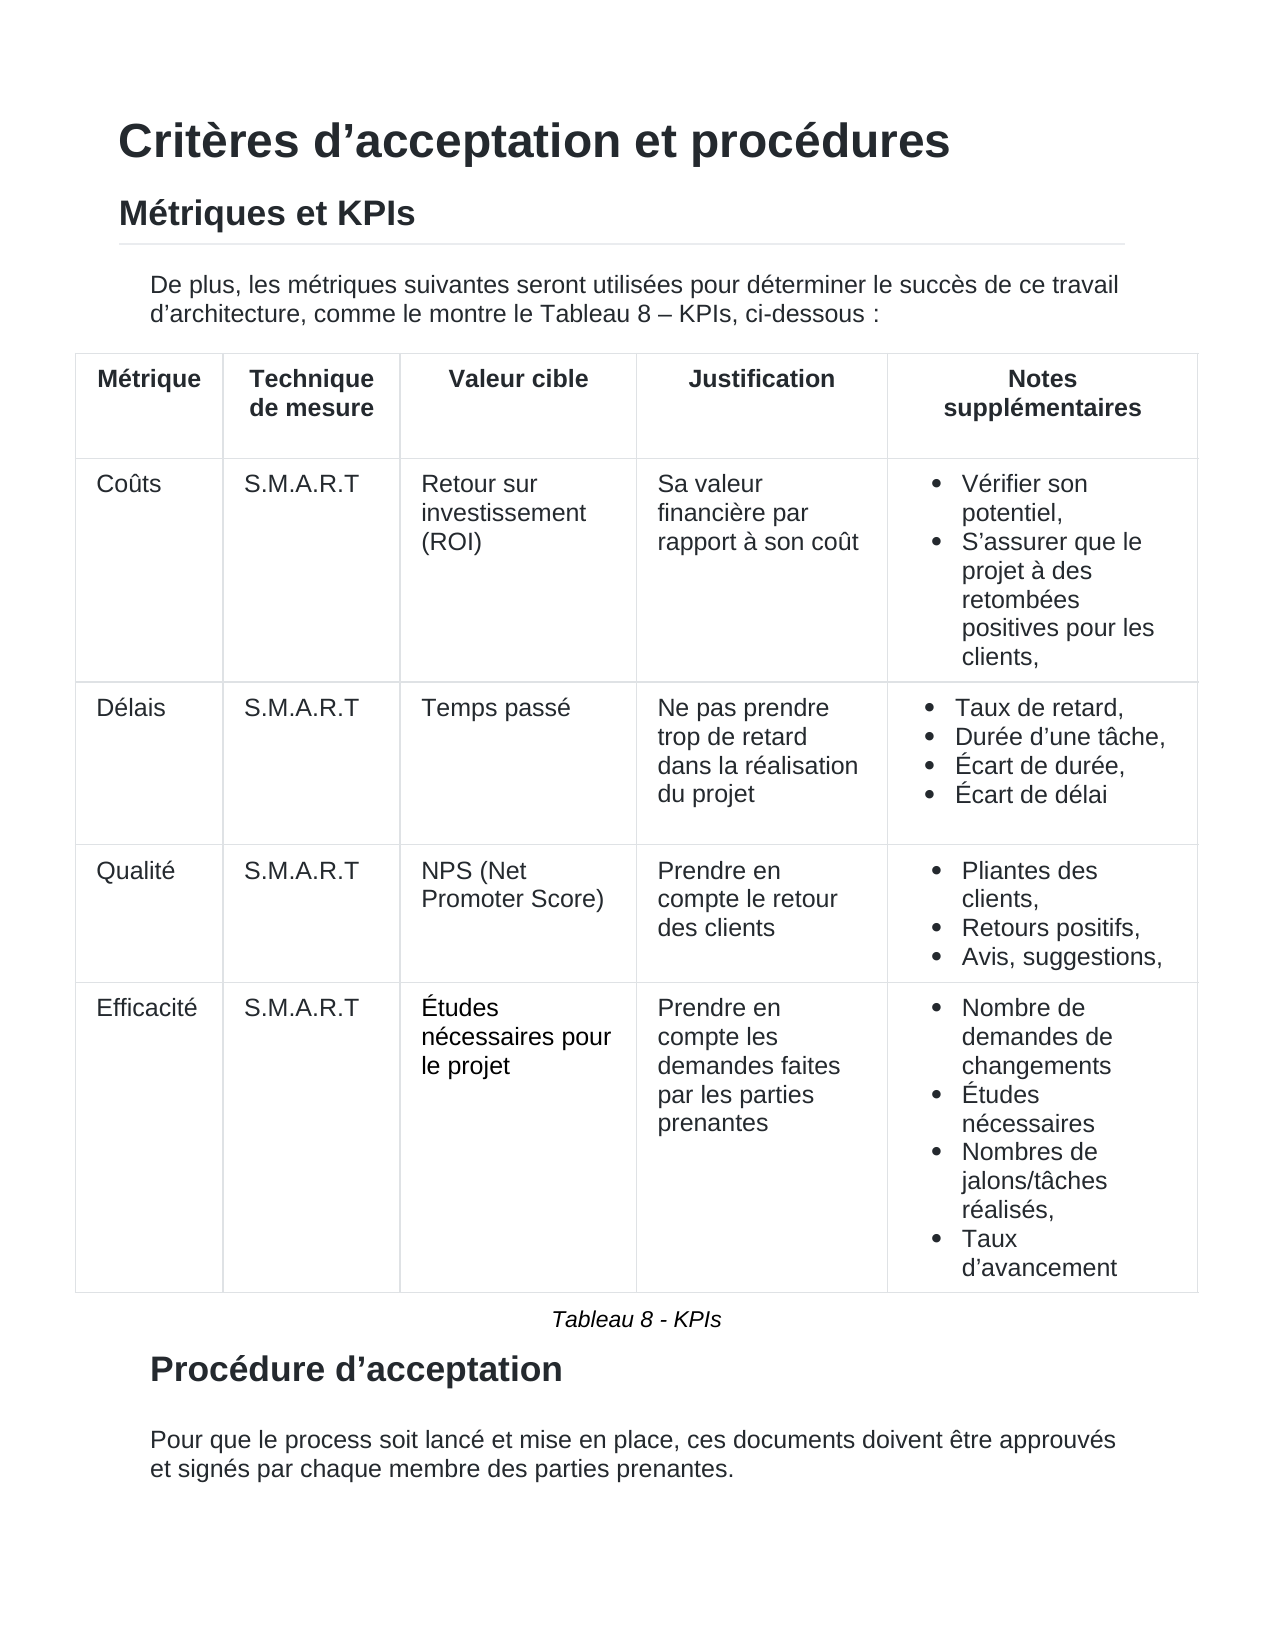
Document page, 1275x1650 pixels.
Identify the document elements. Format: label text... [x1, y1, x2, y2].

table_cell Temps passé [401, 683, 636, 844]
table_cell Pliantes des clients, Retours positifs, Avis, suggestions, [888, 845, 1197, 981]
table_cell S.M.A.R.T [224, 459, 399, 681]
text Pour que le process soit lancé et mise en place, ces documents doivent être approuvés et signés par chaque membre des parties prenantes. [150, 1425, 1125, 1483]
table_header Notes supplémentaires [888, 354, 1197, 457]
table_header Valeur cible [401, 354, 636, 457]
table_cell Coûts [76, 459, 222, 681]
table_cell Prendre en compte les demandes faites par les parties prenantes [637, 983, 887, 1292]
table_header Justification [637, 354, 887, 457]
table_cell Retour sur investissement (ROI) [401, 459, 636, 681]
table_cell S.M.A.R.T [224, 683, 399, 844]
table_cell Sa valeur financière par rapport à son coût [637, 459, 887, 681]
table_cell Prendre en compte le retour des clients [637, 845, 887, 981]
table_cell S.M.A.R.T [224, 845, 399, 981]
text Tableau 8 - KPIs [150, 1306, 1125, 1332]
table_cell Études nécessaires pour le projet [401, 983, 636, 1292]
table_header Technique de mesure [224, 354, 399, 457]
subtitle Métriques et KPIs [119, 192, 1125, 243]
table_cell Taux de retard, Durée d’une tâche, Écart de durée, Écart de délai [888, 683, 1197, 844]
table_cell Délais [76, 683, 222, 844]
table_cell Qualité [76, 845, 222, 981]
table_cell S.M.A.R.T [224, 983, 399, 1292]
text De plus, les métriques suivantes seront utilisées pour déterminer le succès de ce travail d’architecture, comme le montre le Tableau 8 – KPIs, ci-dessous : [150, 270, 1125, 327]
subtitle Critères d’acceptation et procédures [119, 112, 1125, 167]
table_cell Ne pas prendre trop de retard dans la réalisation du projet [637, 683, 887, 844]
table_cell Efficacité [76, 983, 222, 1292]
table_cell NPS (Net Promoter Score) [401, 845, 636, 981]
table_header Métrique [76, 354, 222, 457]
table_cell Vérifier son potentiel, S’assurer que le projet à des retombées positives pour les clients, [888, 459, 1197, 681]
text Procédure d’acceptation [150, 1348, 1125, 1389]
table_cell Nombre de demandes de changements Études nécessaires Nombres de jalons/tâches réalisés, Taux d’avancement [888, 983, 1197, 1292]
